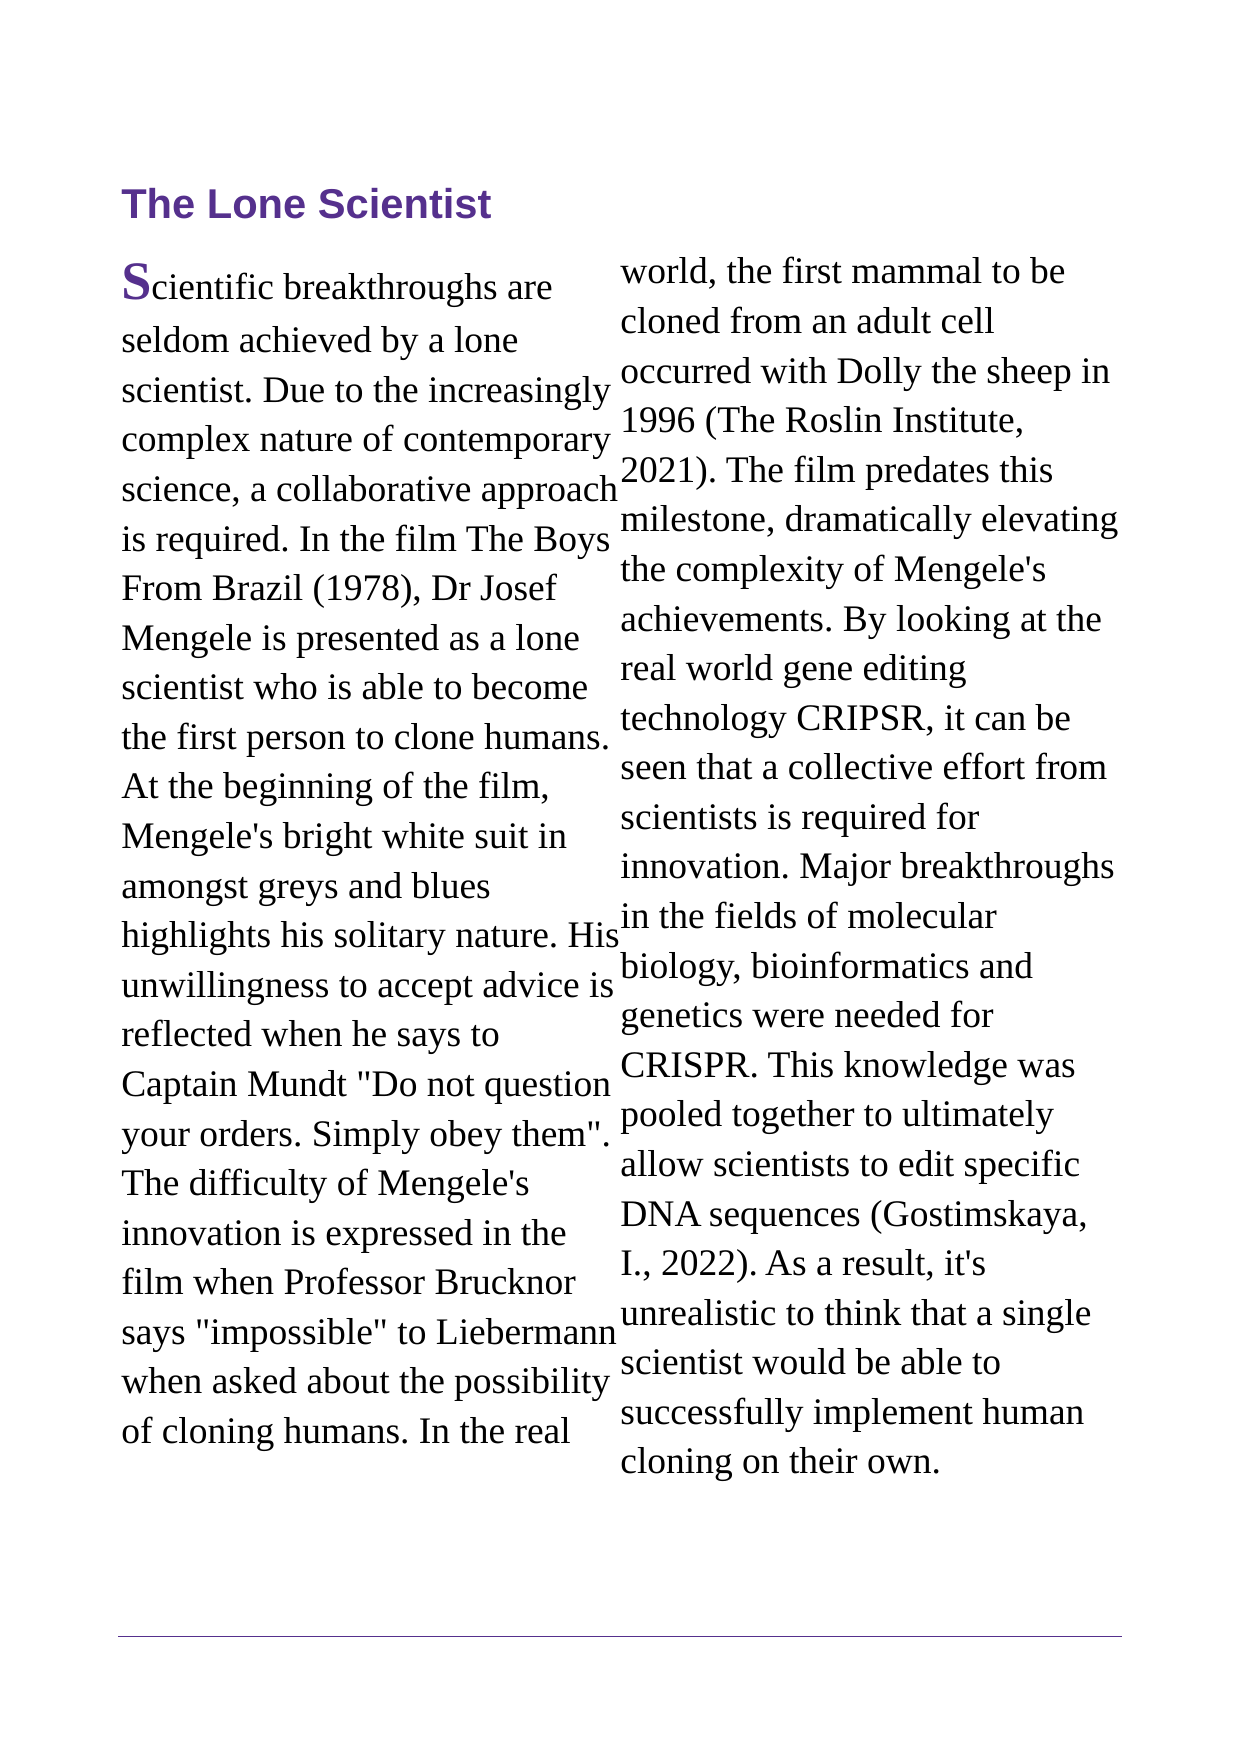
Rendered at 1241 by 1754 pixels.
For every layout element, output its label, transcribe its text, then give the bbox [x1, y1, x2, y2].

text The Lone Scientist [121, 179, 1119, 227]
text Scientific breakthroughs are seldom achieved by a lone scientist. Due to the increasingly complex nature of contemporary science, a collaborative approach is required. In the film The Boys From Brazil (1978), Dr Josef Mengele is presented as a lone scientist who is able to become the first person to clone humans. At the beginning of the film, Mengele's bright white suit in amongst greys and blues highlights his solitary nature. His unwillingness to accept advice is reflected when he says to Captain Mundt "Do not question your orders. Simply obey them". The difficulty of Mengele's innovation is expressed in the film when Professor Brucknor says "impossible" to Liebermann when asked about the possibility of cloning humans. In the real world, the first mammal to be cloned from an adult cell occurred with Dolly the sheep in 1996 (The Roslin Institute, 2021). The film predates this milestone, dramatically elevating the complexity of Mengele's achievements. By looking at the real world gene editing technology CRIPSR, it can be seen that a collective effort from scientists is required for innovation. Major breakthroughs in the fields of molecular biology, bioinformatics and genetics were needed for CRISPR. This knowledge was pooled together to ultimately allow scientists to edit specific DNA sequences (Gostimskaya, I., 2022). As a result, it's unrealistic to think that a single scientist would be able to successfully implement human cloning on their own. [121, 249, 1119, 1482]
